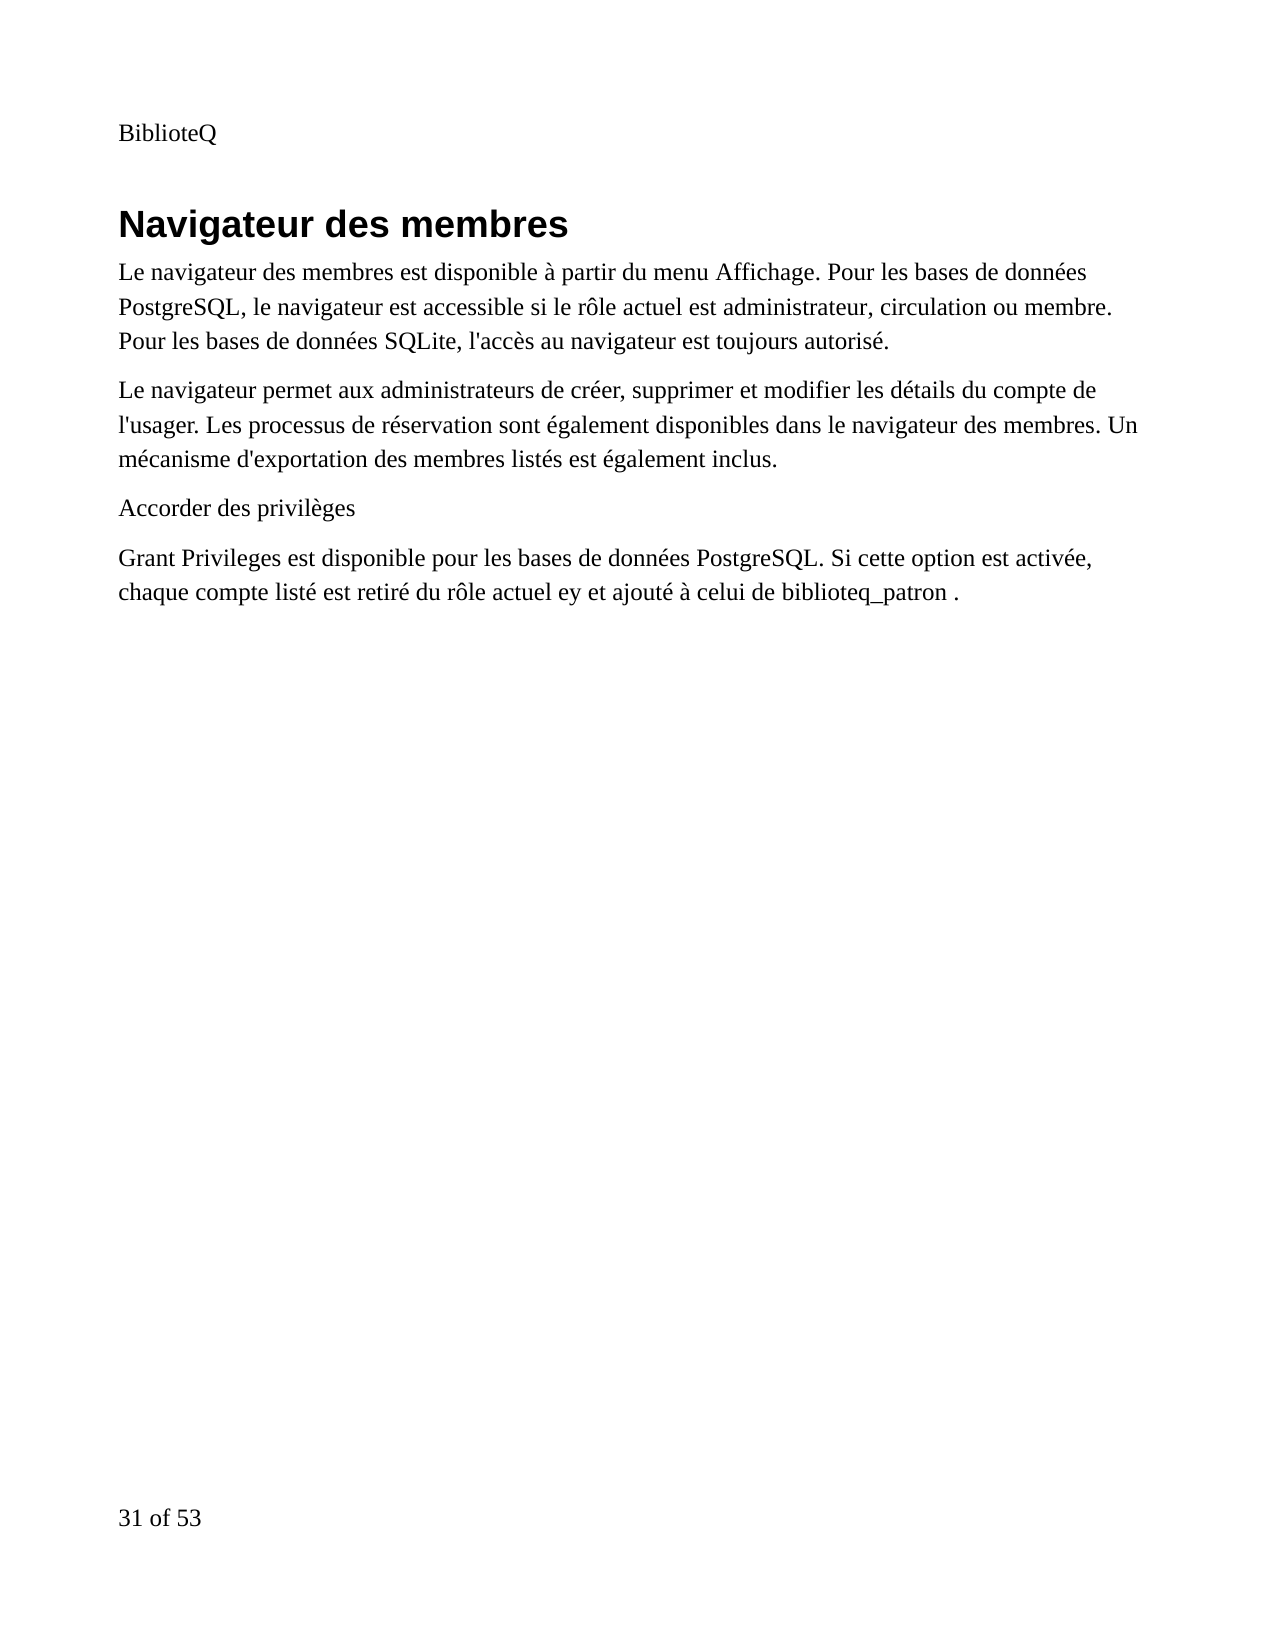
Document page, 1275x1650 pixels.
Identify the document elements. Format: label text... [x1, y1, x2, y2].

text Le navigateur permet aux administrateurs de créer, supprimer et modifier les détails du compte de l'usager. Les processus de réservation sont également disponibles dans le navigateur des membres. Un mécanisme d'exportation des membres listés est également inclus. [118, 376, 1157, 473]
text Grant Privileges est disponible pour les bases de données PostgreSQL. Si cette option est activée, chaque compte listé est retiré du rôle actuel ey et ajouté à celui de biblioteq_patron . [118, 543, 1157, 606]
text Accorder des privilèges [118, 493, 1157, 522]
text Le navigateur des membres est disponible à partir du menu Affichage. Pour les bases de données PostgreSQL, le navigateur est accessible si le rôle actuel est administrateur, circulation ou membre. Pour les bases de données SQLite, l'accès au navigateur est toujours autorisé. [118, 257, 1157, 355]
subtitle Navigateur des membres [118, 201, 1157, 245]
